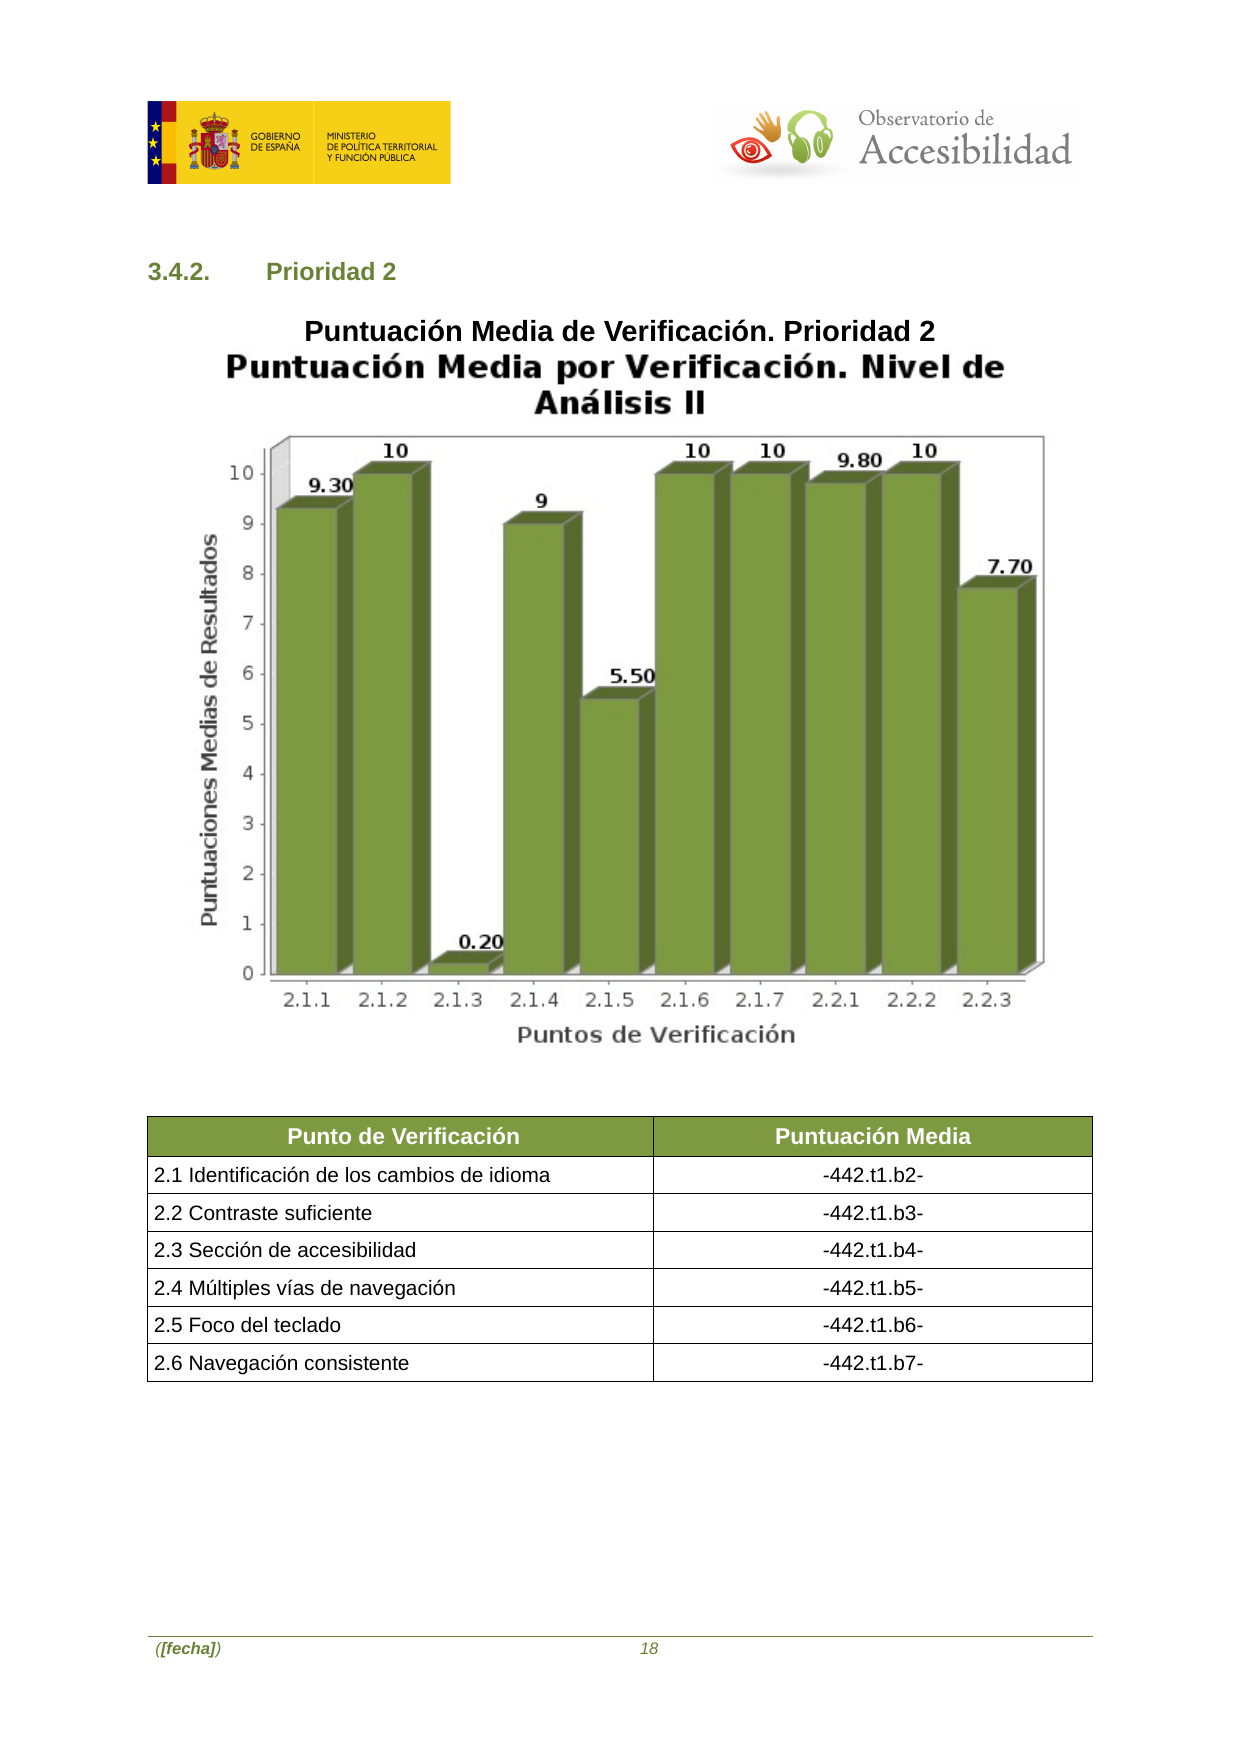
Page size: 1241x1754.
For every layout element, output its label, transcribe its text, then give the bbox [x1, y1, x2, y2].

table_cell -442.t1.b5- [654, 1269, 1092, 1306]
picture [710, 101, 1086, 184]
table_cell 2.4 Múltiples vías de navegación [148, 1269, 653, 1306]
picture [178, 347, 1062, 1057]
table_cell 2.3 Sección de accesibilidad [148, 1232, 653, 1268]
table_cell -442.t1.b3- [654, 1194, 1092, 1231]
table_cell -442.t1.b4- [654, 1232, 1092, 1268]
table_cell -442.t1.b7- [654, 1344, 1092, 1381]
table_cell 2.2 Contraste suficiente [148, 1194, 653, 1231]
table_cell 2.5 Foco del teclado [148, 1307, 653, 1343]
table_header Puntuación Media [654, 1117, 1092, 1156]
table_cell 2.6 Navegación consistente [148, 1344, 653, 1381]
table_cell -442.t1.b6- [654, 1307, 1092, 1343]
picture [147, 101, 451, 184]
text Puntuación Media de Verificación. Prioridad 2 [148, 314, 1092, 347]
table_cell -442.t1.b2- [654, 1157, 1092, 1193]
table_header Punto de Verificación [148, 1117, 653, 1156]
subtitle Prioridad 2 [148, 257, 1092, 286]
table_cell 2.1 Identificación de los cambios de idioma [148, 1157, 653, 1193]
